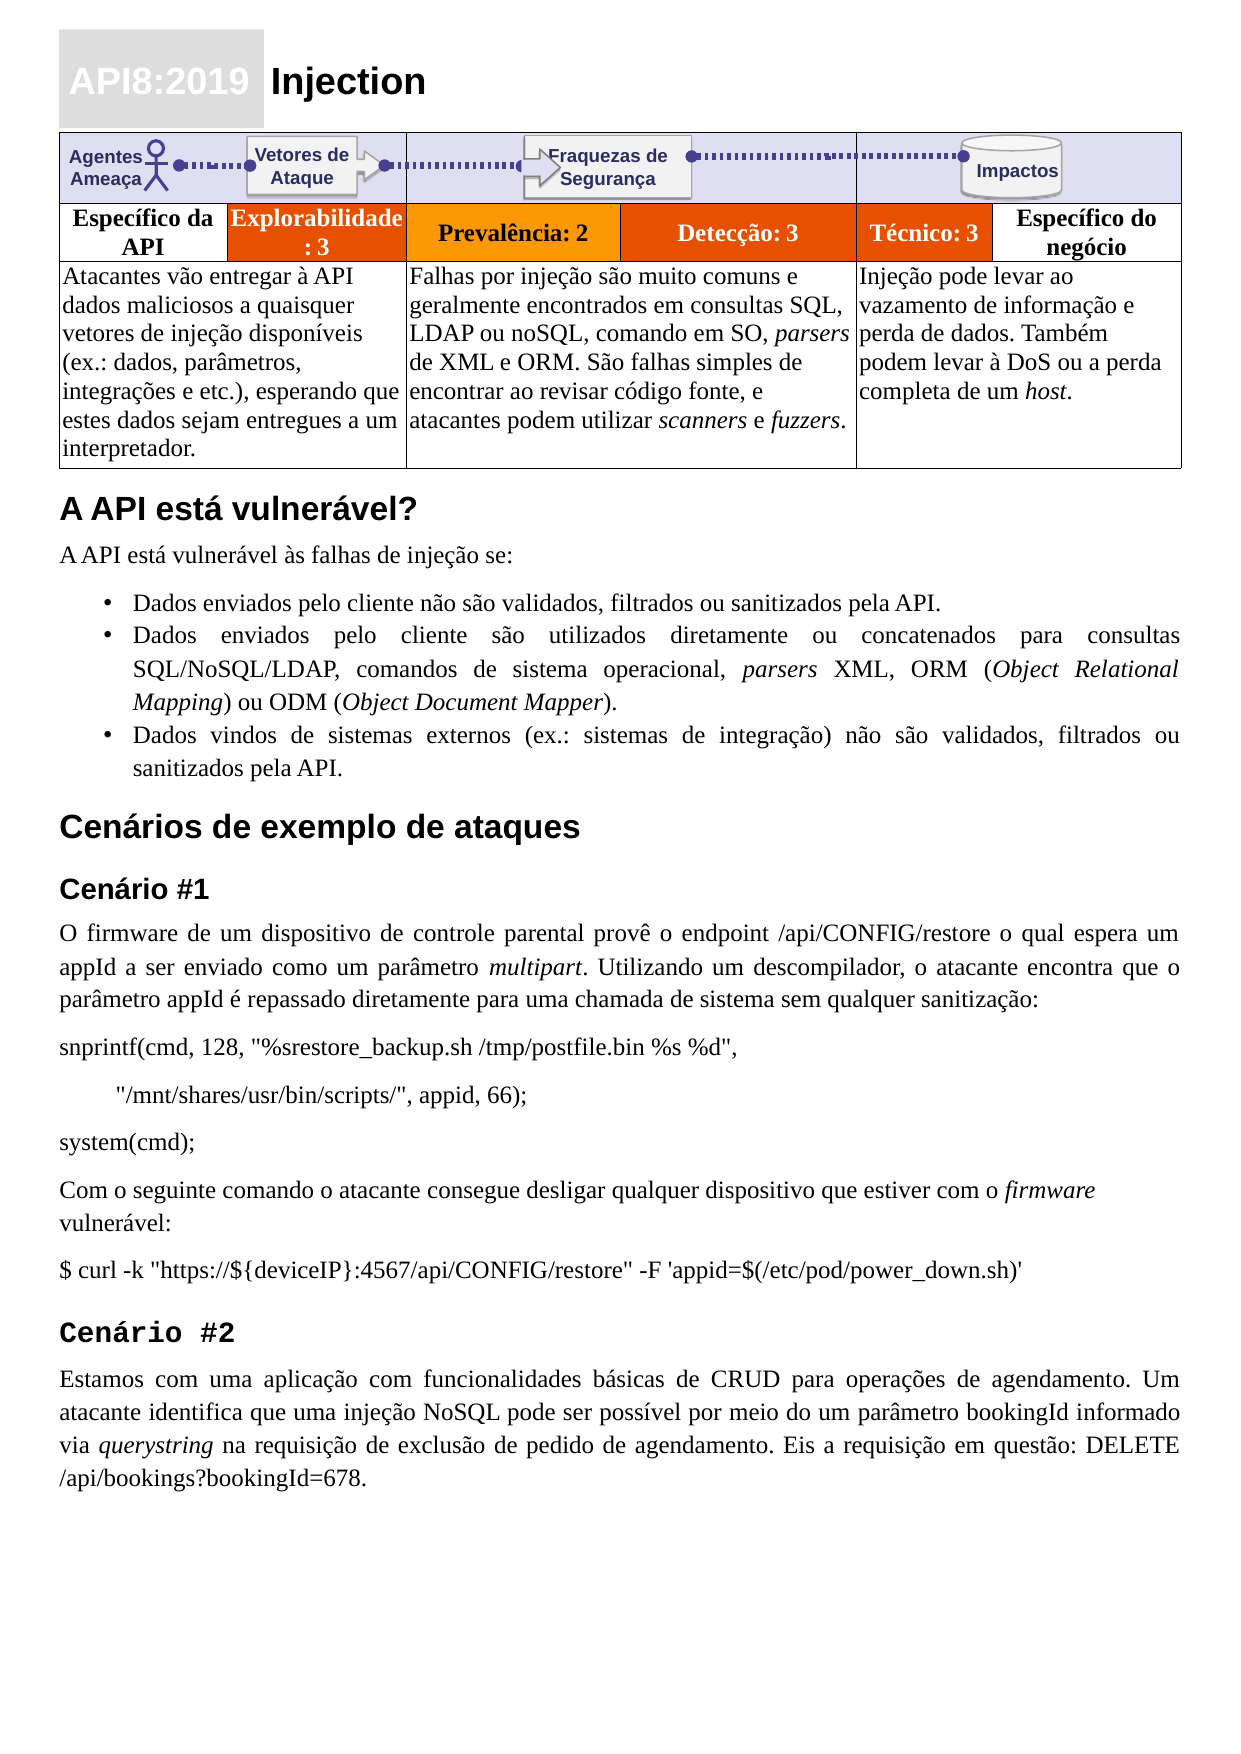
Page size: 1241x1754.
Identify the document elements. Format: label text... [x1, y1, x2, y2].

text Com o seguinte comando o atacante consegue desligar qualquer dispositivo que estiver com o firmware vulnerável: [59, 1175, 1181, 1237]
table_header [857, 133, 992, 203]
table_header [60, 133, 227, 203]
list Dados enviados pelo cliente são utilizados diretamente ou concatenados para consultas SQL/NoSQL/LDAP, comandos de sistema operacional, parsers XML, ORM (Object Relational Mapping) ou ODM (Object Document Mapper). [103, 621, 1181, 715]
subtitle Cenário #2 [59, 1318, 1181, 1351]
text O firmware de um dispositivo de controle parental provê o endpoint /api/CONFIG/restore o qual espera um appId a ser enviado como um parâmetro multipart. Utilizando um descompilador, o atacante encontra que o parâmetro appId é repassado diretamente para uma chamada de sistema sem qualquer sanitização: [59, 918, 1181, 1013]
table_cell Específico da API [60, 204, 227, 261]
text "/mnt/shares/usr/bin/scripts/", appid, 66); [59, 1080, 1181, 1108]
subtitle Cenário #1 [59, 872, 1181, 906]
table_cell Específico do negócio [993, 204, 1181, 261]
table_cell Atacantes vão entregar à API dados maliciosos a quaisquer vetores de injeção disponíveis (ex.: dados, parâmetros, integrações e etc.), esperando que estes dados sejam entregues a um interpretador. [60, 262, 406, 468]
text snprintf(cmd, 128, "%srestore_backup.sh /tmp/postfile.bin %s %d", [59, 1032, 1181, 1061]
table_header [992, 133, 1181, 203]
table_cell Falhas por injeção são muito comuns e geralmente encontrados em consultas SQL, LDAP ou noSQL, comando em SO, parsers de XML e ORM. São falhas simples de encontrar ao revisar código fonte, e atacantes podem utilizar scanners e fuzzers. [407, 262, 856, 468]
list Dados vindos de sistemas externos (ex.: sistemas de integração) não são validados, filtrados ou sanitizados pela API. [103, 720, 1181, 781]
list Dados enviados pelo cliente não são validados, filtrados ou sanitizados pela API. [103, 588, 1181, 616]
table_cell Prevalência: 2 [407, 204, 620, 261]
subtitle A API está vulnerável? [59, 489, 1181, 527]
table_header [227, 133, 406, 203]
text system(cmd); [59, 1127, 1181, 1156]
table_header [407, 133, 620, 203]
table_cell Técnico: 3 [857, 204, 992, 261]
subtitle Cenários de exemplo de ataques [59, 807, 1181, 845]
table_cell Explorabilidade: 3 [228, 204, 406, 261]
text A API está vulnerável às falhas de injeção se: [59, 540, 1181, 569]
table_cell Detecção: 3 [621, 204, 856, 261]
table_cell Injeção pode levar ao vazamento de informação e perda de dados. Também podem levar à DoS ou a perda completa de um host. [857, 262, 1181, 468]
text $ curl -k "https://${deviceIP}:4567/api/CONFIG/restore" -F 'appid=$(/etc/pod/power_down.sh)' [59, 1256, 1181, 1284]
text Estamos com uma aplicação com funcionalidades básicas de CRUD para operações de agendamento. Um atacante identifica que uma injeção NoSQL pode ser possível por meio do um parâmetro bookingId informado via querystring na requisição de exclusão de pedido de agendamento. Eis a requisição em questão: DELETE /api/bookings?bookingId=678. [59, 1364, 1181, 1491]
table_header [620, 133, 856, 203]
